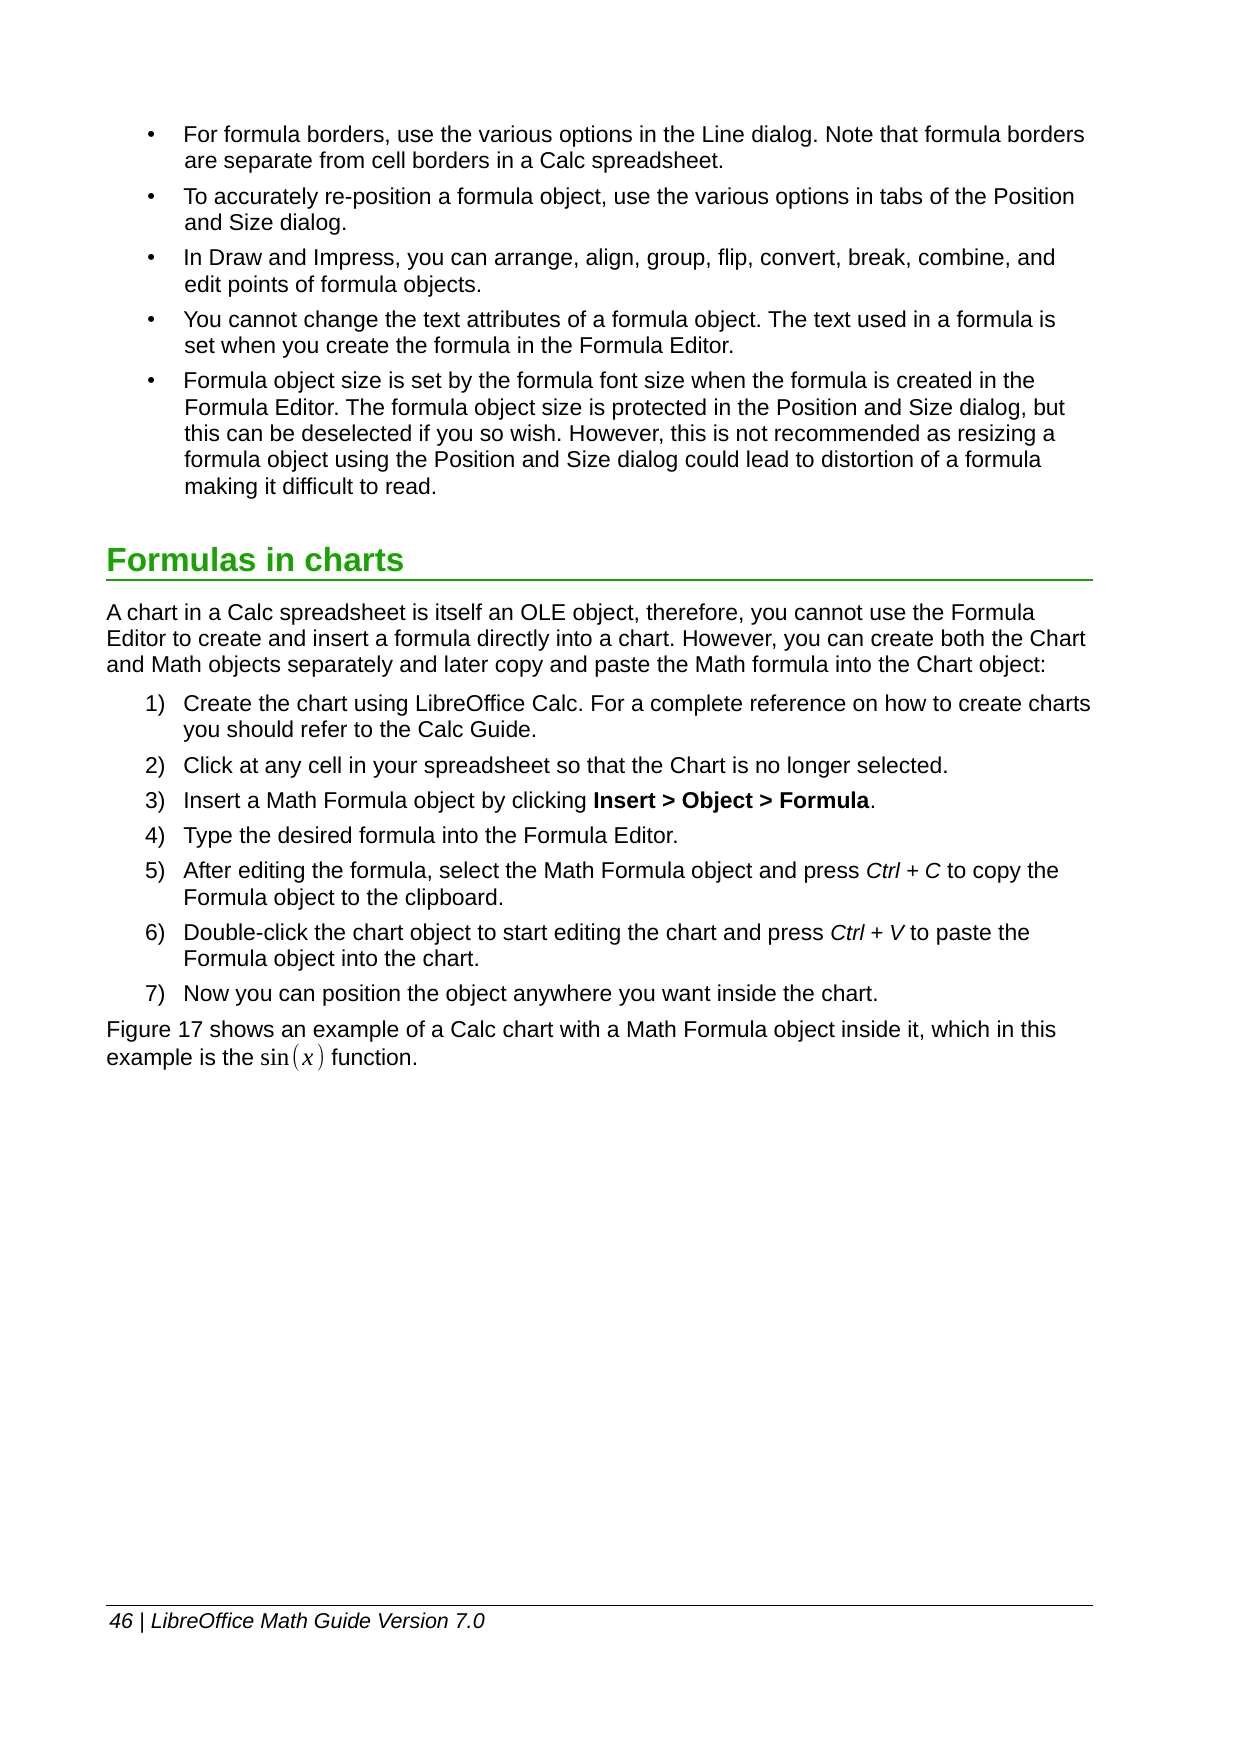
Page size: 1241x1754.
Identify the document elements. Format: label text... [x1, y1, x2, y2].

list Double-click the chart object to start editing the chart and press Ctrl + V to paste the Formula object into the chart. [165, 919, 1093, 972]
list Formula object size is set by the formula font size when the formula is created in the Formula Editor. The formula object size is protected in the Position and Size dialog, but this can be deselected if you so wish. However, this is not recommended as resizing a formula object using the Position and Size dialog could lead to distortion of a formula making it difficult to read. [144, 364, 1093, 502]
list Click at any cell in your spreadsheet so that the Chart is no longer selected. [165, 752, 1093, 778]
list Create the chart using LibreOffice Calc. For a complete reference on how to create charts you should refer to the Calc Guide. [165, 690, 1093, 743]
list Now you can position the object anywhere you want inside the chart. [165, 980, 1093, 1007]
list Insert a Math Formula object by clicking Insert > Object > Formula. [165, 787, 1093, 813]
list Type the desired formula into the Formula Editor. [165, 822, 1093, 848]
text Figure 17 shows an example of a Calc chart with a Math Formula object inside it, which in this example is the function. [106, 1016, 1093, 1072]
list To accurately re-position a formula object, use the various options in tabs of the Position and Size dialog. [144, 180, 1093, 235]
subtitle Formulas in charts [106, 540, 1093, 579]
list You cannot change the text attributes of a formula object. The text used in a formula is set when you create the formula in the Formula Editor. [144, 303, 1093, 358]
text A chart in a Calc spreadsheet is itself an OLE object, therefore, you cannot use the Formula Editor to create and insert a formula directly into a chart. However, you can create both the Chart and Math objects separately and later copy and paste the Math formula into the Chart object: [106, 598, 1093, 678]
list After editing the formula, select the Math Formula object and press Ctrl + C to copy the Formula object to the clipboard. [165, 857, 1093, 910]
list For formula borders, use the various options in the Line dialog. Note that formula borders are separate from cell borders in a Calc spreadsheet. [144, 118, 1093, 174]
list In Draw and Impress, you can arrange, align, group, flip, convert, break, combine, and edit points of formula objects. [144, 241, 1093, 297]
